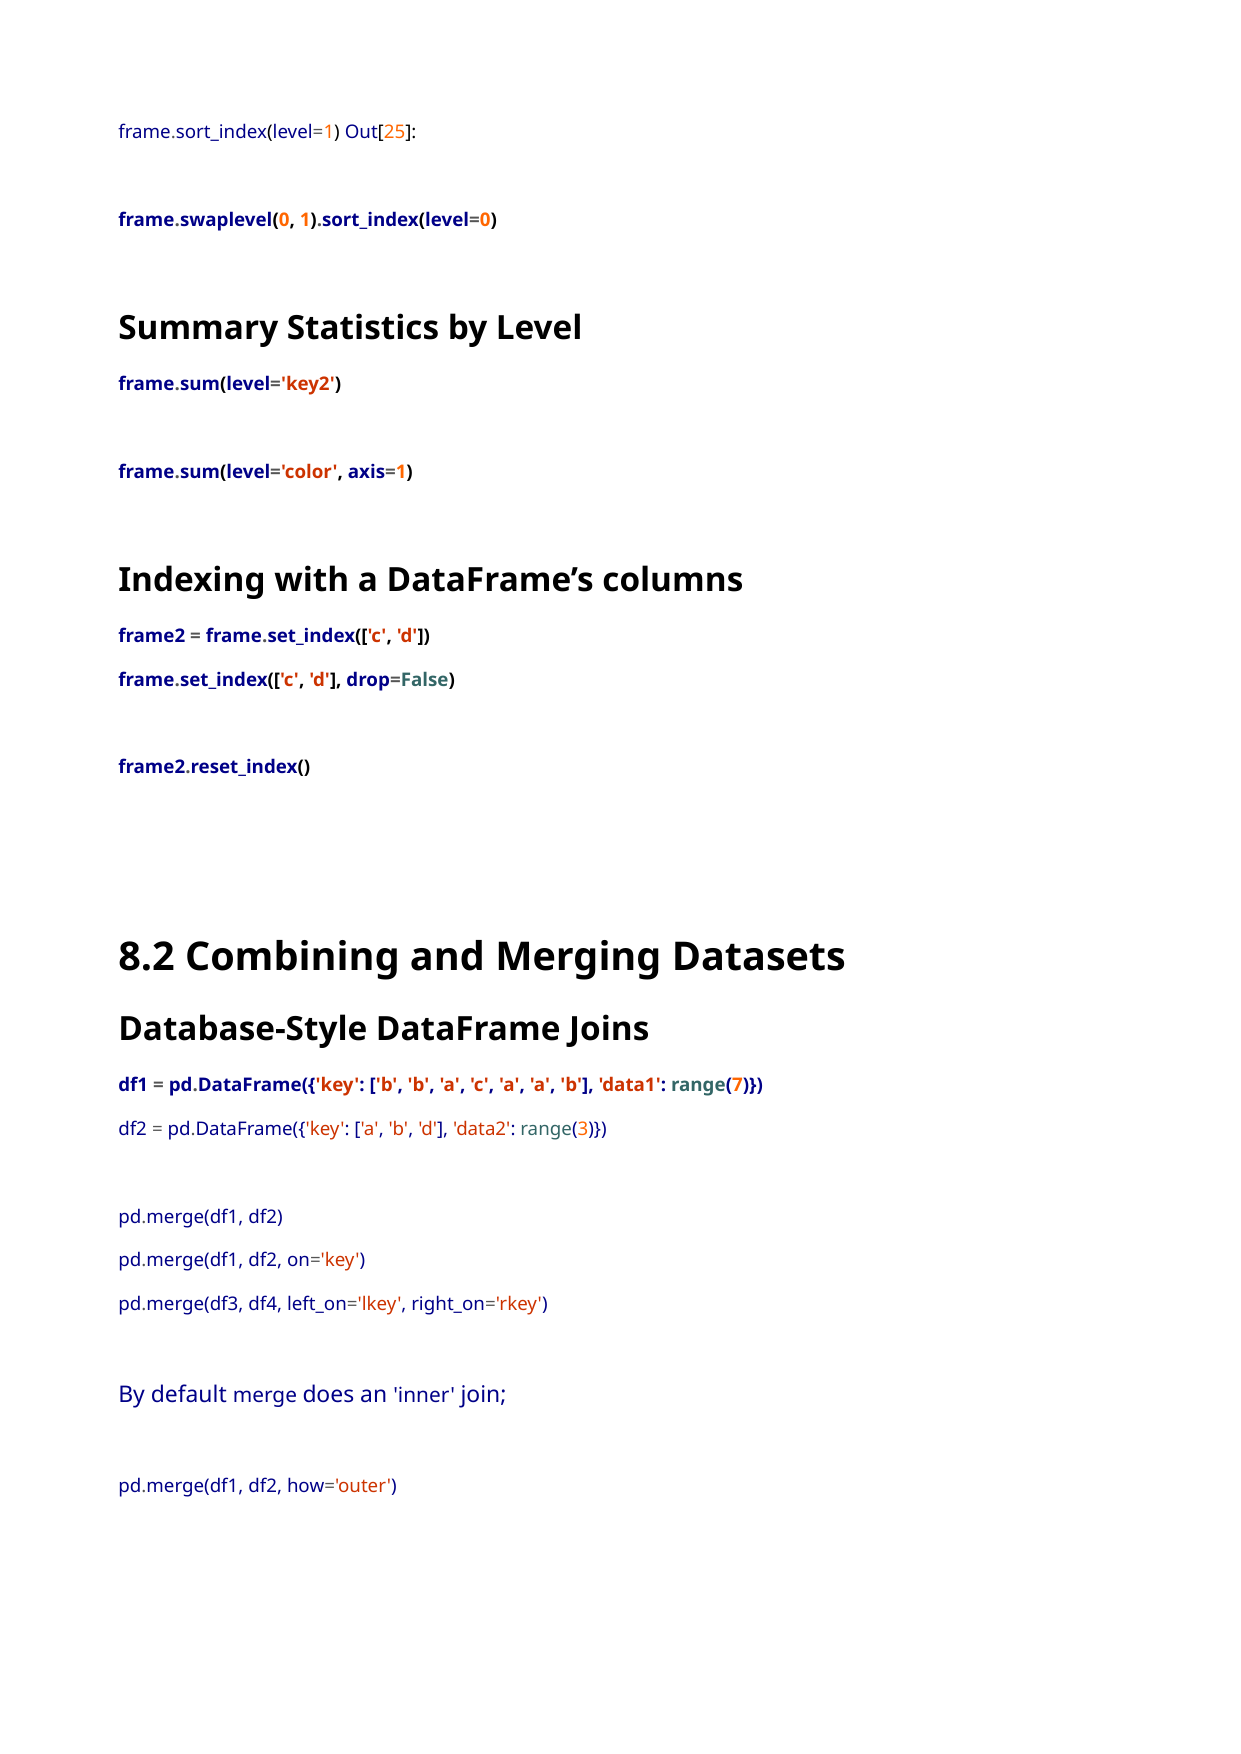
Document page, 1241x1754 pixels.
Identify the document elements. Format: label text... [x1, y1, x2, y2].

text Database-Style DataFrame Joins [118, 1004, 1122, 1050]
text frame.set_index(['c', 'd'], drop=False) [118, 666, 1122, 692]
text frame.sum(level='key2') [118, 370, 1122, 396]
text pd.merge(df3, df4, left_on='lkey', right_on='rkey') [118, 1291, 1122, 1316]
text frame2.reset_index() [118, 754, 1122, 779]
text df1 = pd.DataFrame({'key': ['b', 'b', 'a', 'c', 'a', 'a', 'b'], 'data1': range(7)}) [118, 1071, 1122, 1097]
text frame.swaplevel(0, 1).sort_index(level=0) [118, 206, 1122, 231]
text df2 = pd.DataFrame({'key': ['a', 'b', 'd'], 'data2': range(3)}) [118, 1115, 1122, 1141]
text Summary Statistics by Level [118, 303, 1122, 349]
text pd.merge(df1, df2, how='outer') [118, 1473, 1122, 1498]
text Indexing with a DataFrame’s columns [118, 556, 1122, 601]
text pd.merge(df1, df2) [118, 1203, 1122, 1228]
text frame2 = frame.set_index(['c', 'd']) [118, 622, 1122, 648]
text frame.sort_index(level=1) Out[25]: [118, 118, 1122, 144]
text frame.sum(level='color', axis=1) [118, 458, 1122, 483]
text By default merge does an 'inner' join; [118, 1378, 1122, 1409]
text 8.2 Combining and Merging Datasets [118, 928, 1122, 982]
text pd.merge(df1, df2, on='key') [118, 1247, 1122, 1272]
